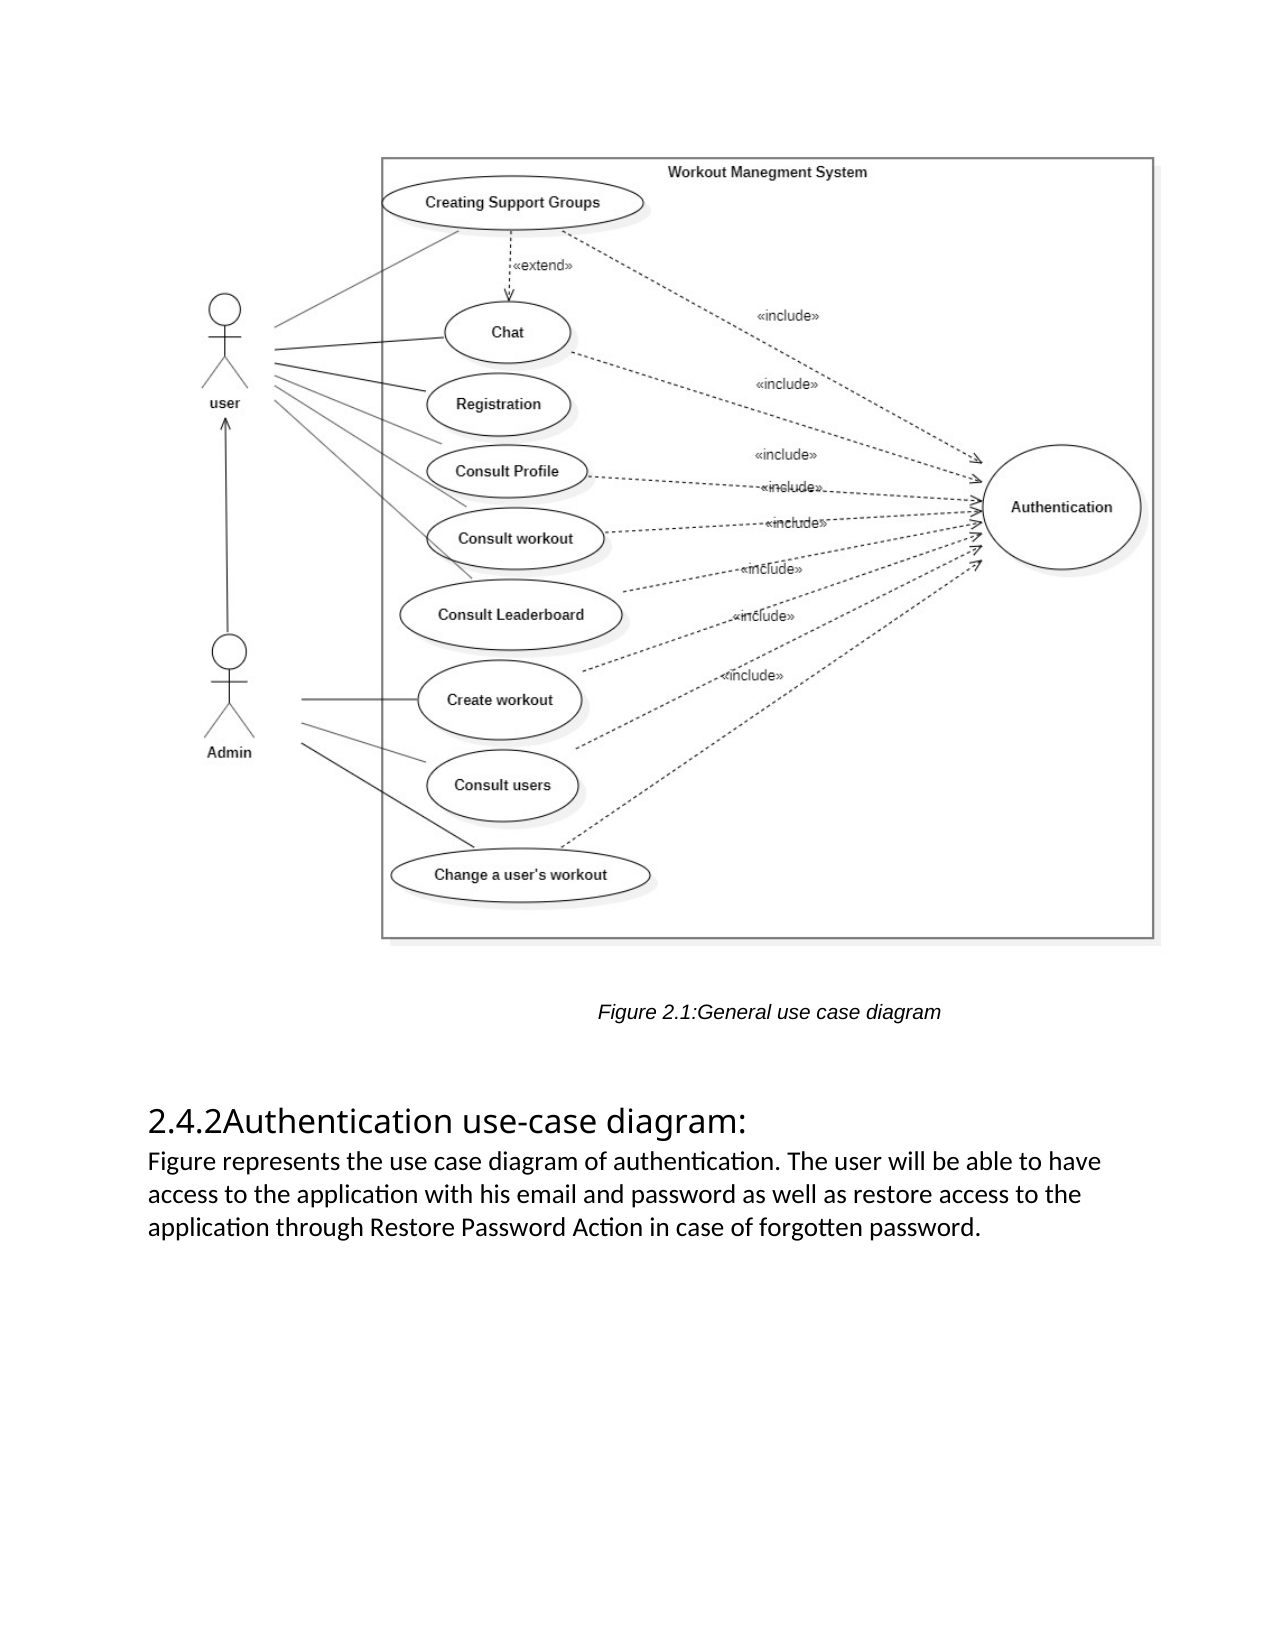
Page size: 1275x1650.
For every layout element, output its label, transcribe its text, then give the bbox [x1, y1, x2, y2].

subtitle 2.4.2Authentication use-case diagram: [148, 1098, 1127, 1144]
text Figure represents the use case diagram of authentication. The user will be able to have access to the application with his email and password as well as restore access to the application through Restore Password Action in case of forgotten password. [148, 1144, 1127, 1243]
text Figure ‎2.1:General use case diagram [523, 1000, 1127, 1024]
